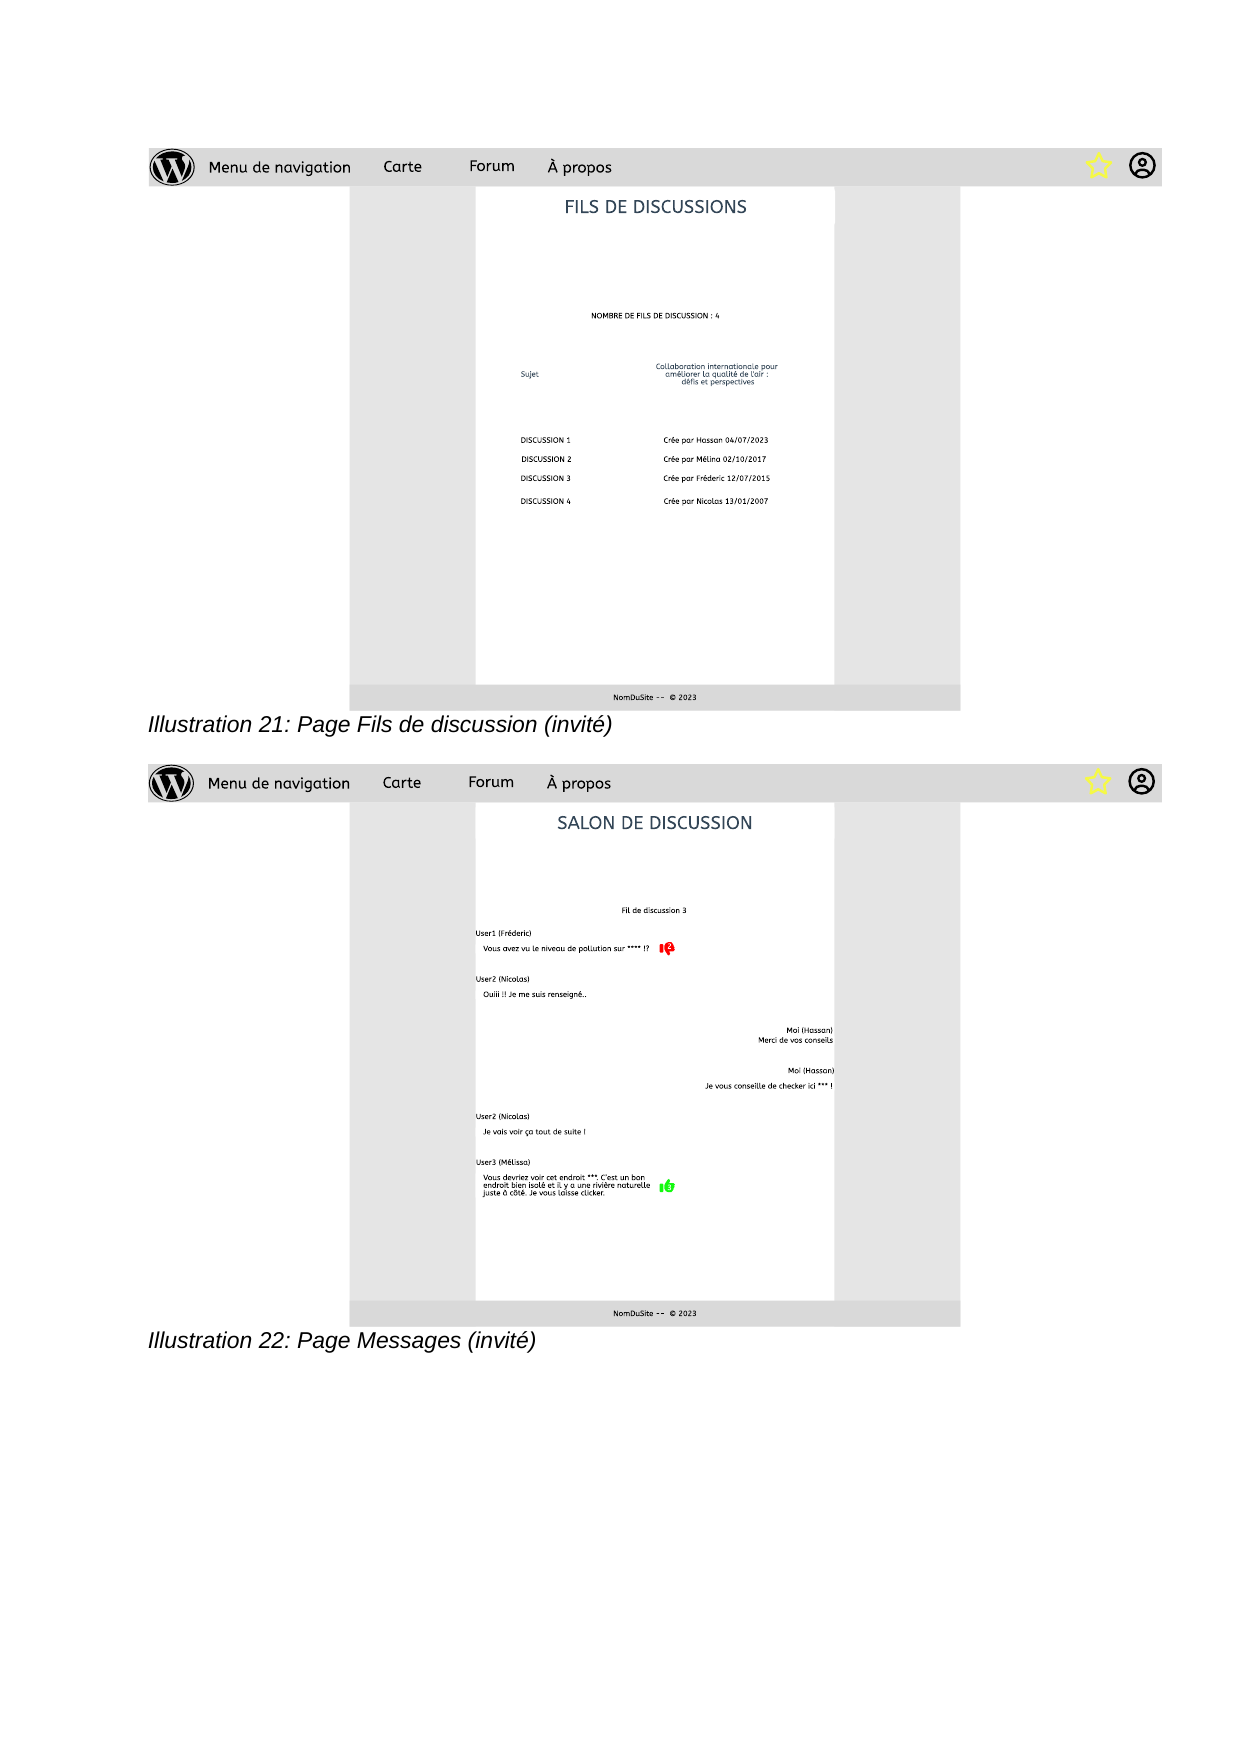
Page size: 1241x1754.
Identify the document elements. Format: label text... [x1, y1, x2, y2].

text Illustration 22: Page Messages (invité) [148, 1327, 1162, 1353]
text Illustration 21: Page Fils de discussion (invité) [148, 711, 1162, 737]
